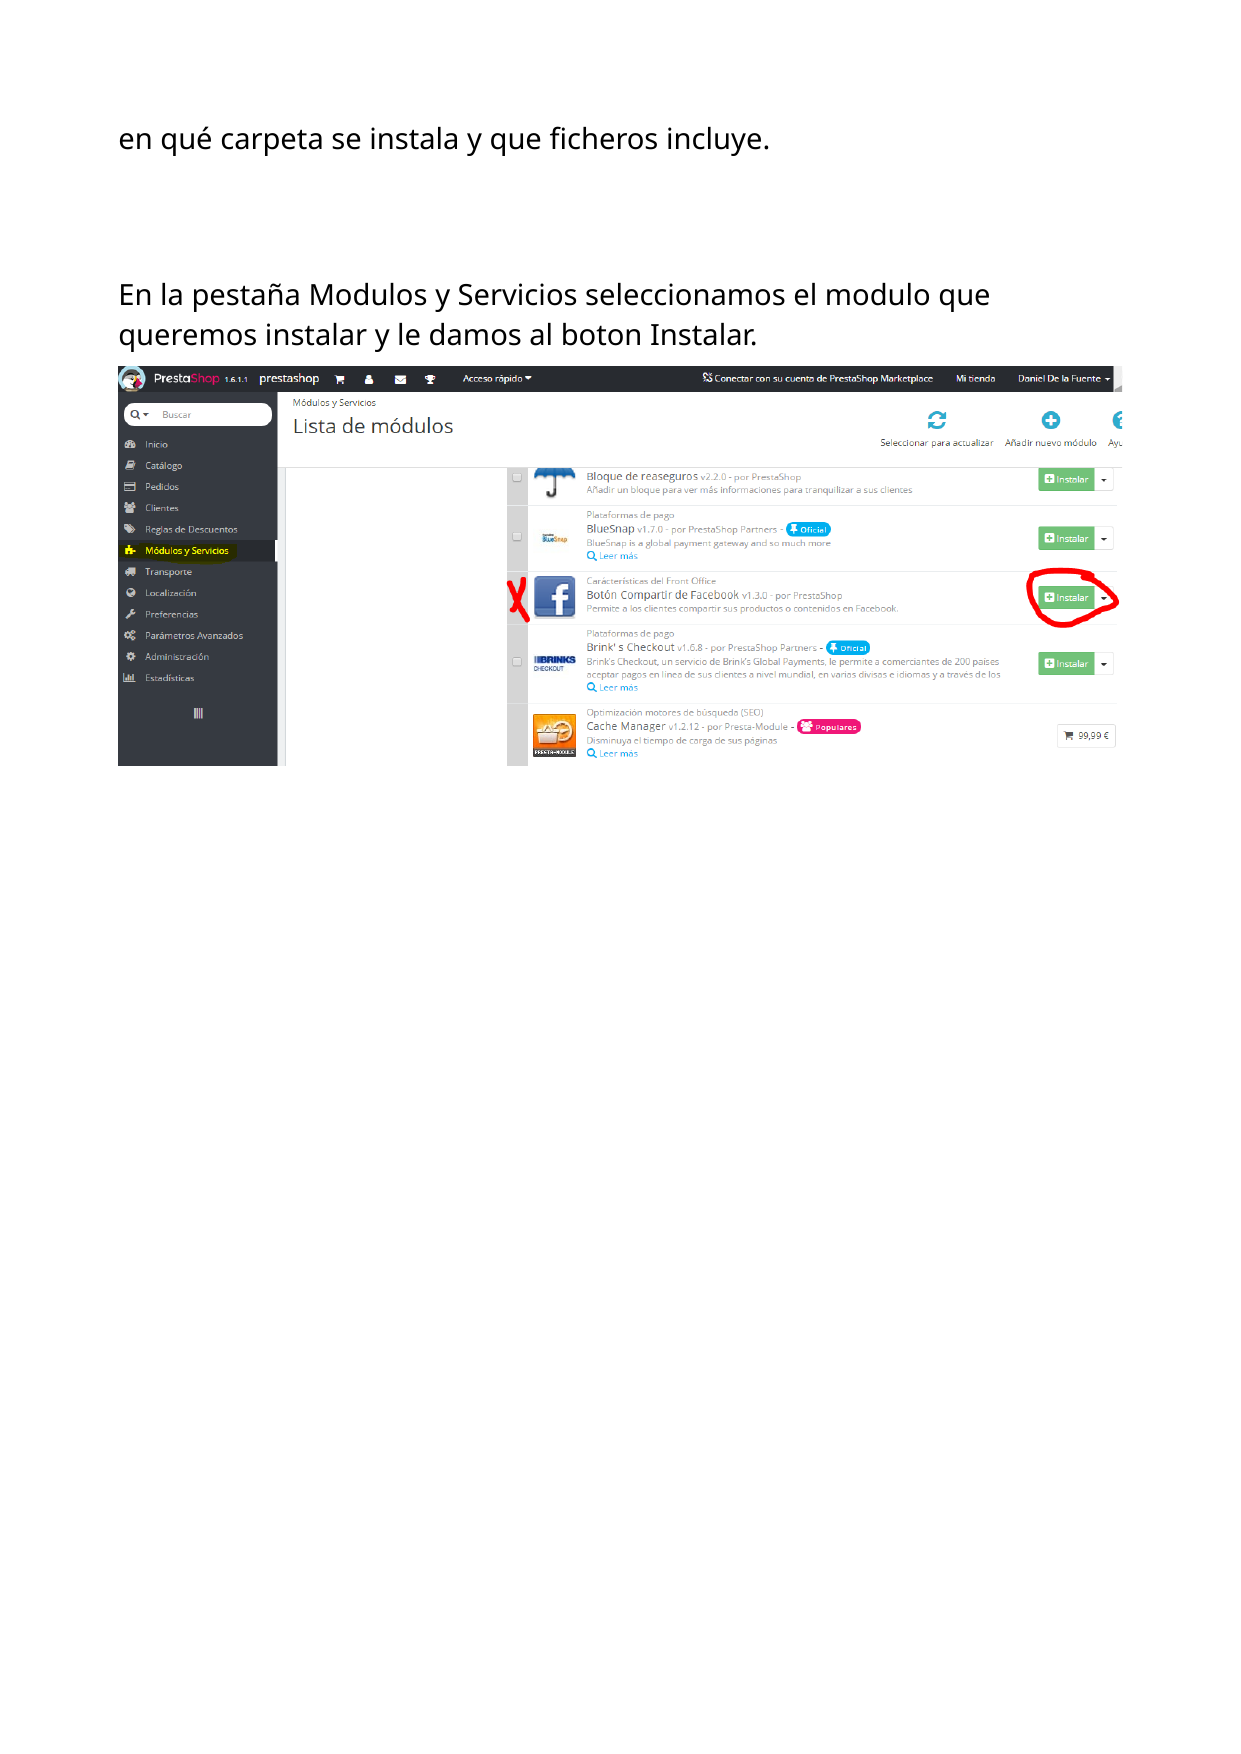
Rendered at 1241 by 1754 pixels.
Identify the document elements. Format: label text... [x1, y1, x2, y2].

text En la pestaña Modulos y Servicios seleccionamos el modulo que queremos instalar y le damos al boton Instalar. [118, 275, 1122, 354]
text en qué carpeta se instala y que ficheros incluye. [118, 118, 1122, 158]
picture [118, 366, 1123, 766]
